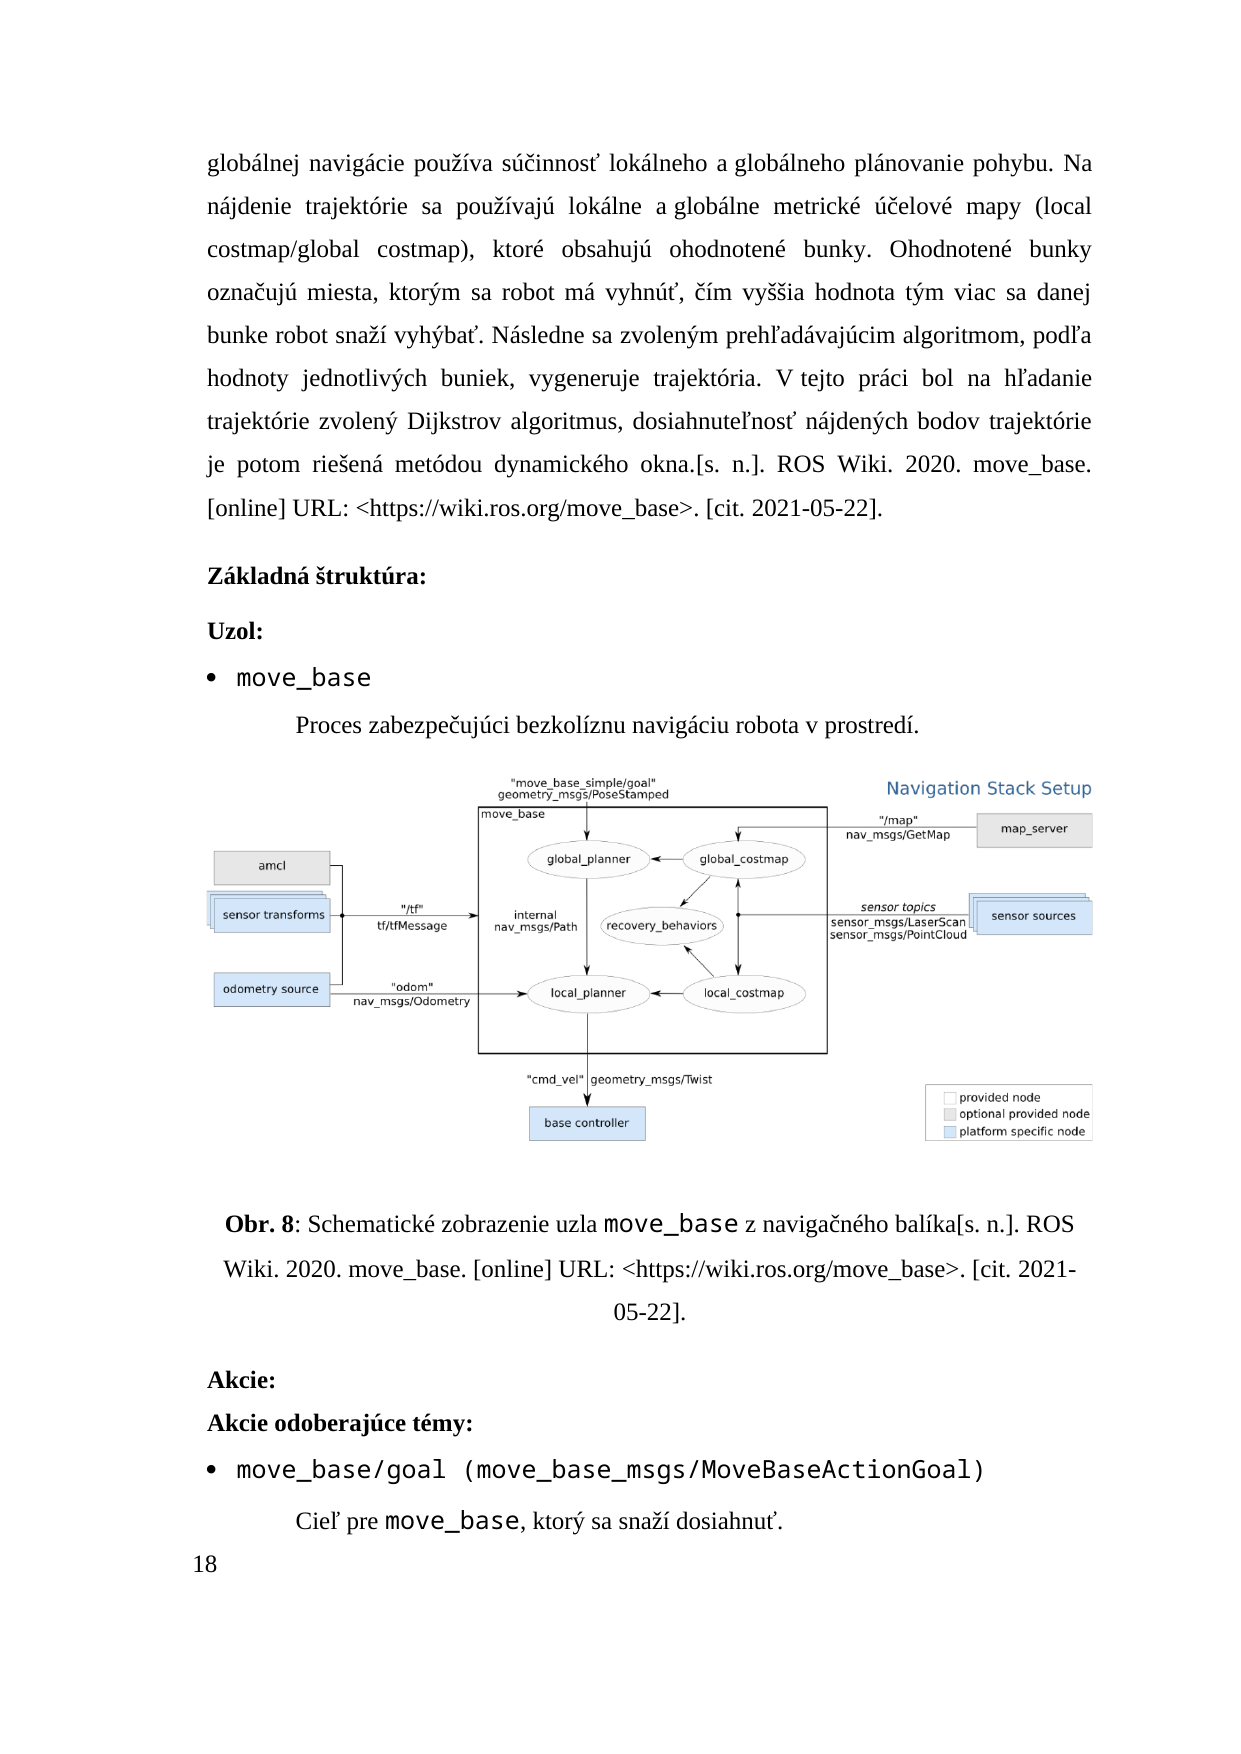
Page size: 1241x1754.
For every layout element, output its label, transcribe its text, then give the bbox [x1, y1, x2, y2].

text Základná štruktúra: [207, 561, 1092, 589]
list move_base/goal (move_base_msgs/MoveBaseActionGoal) [207, 1451, 1092, 1485]
list move_base [207, 659, 1092, 694]
text Akcie: [207, 1365, 1092, 1394]
text Cieľ pre move_base, ktorý sa snaží dosiahnuť. [295, 1502, 1092, 1536]
text Balík move_base poskytuje bezkolíznu navigáciu na používateľom určený cieľ v prostredí, v ktorom sa robot nachádza. Balík na dosiahnutie cieľa bezkolíznej globálnej navigácie používa súčinnosť lokálneho a globálneho plánovanie pohybu. Na nájdenie trajektórie sa používajú lokálne a globálne metrické účelové mapy (local costmap/global costmap), ktoré obsahujú ohodnotené bunky. Ohodnotené bunky označujú miesta, ktorým sa robot má vyhnúť, čím vyššia hodnota tým viac sa danej bunke robot snaží vyhýbať. Následne sa zvoleným prehľadávajúcim algoritmom, podľa hodnoty jednotlivých buniek, vygeneruje trajektória. V tejto práci bol na hľadanie trajektórie zvolený Dijkstrov algoritmus, dosiahnuteľnosť nájdených bodov trajektórie je potom riešená metódou dynamického okna.[6] [207, 148, 1092, 521]
text Proces zabezpečujúci bezkolíznu navigáciu robota v prostredí. [295, 711, 1092, 739]
text Obr. 8: Schematické zobrazenie uzla move_base z navigačného balíka[6] [207, 1205, 1092, 1326]
text Uzol: [207, 616, 1092, 645]
text Akcie odoberajúce témy: [207, 1408, 1092, 1437]
